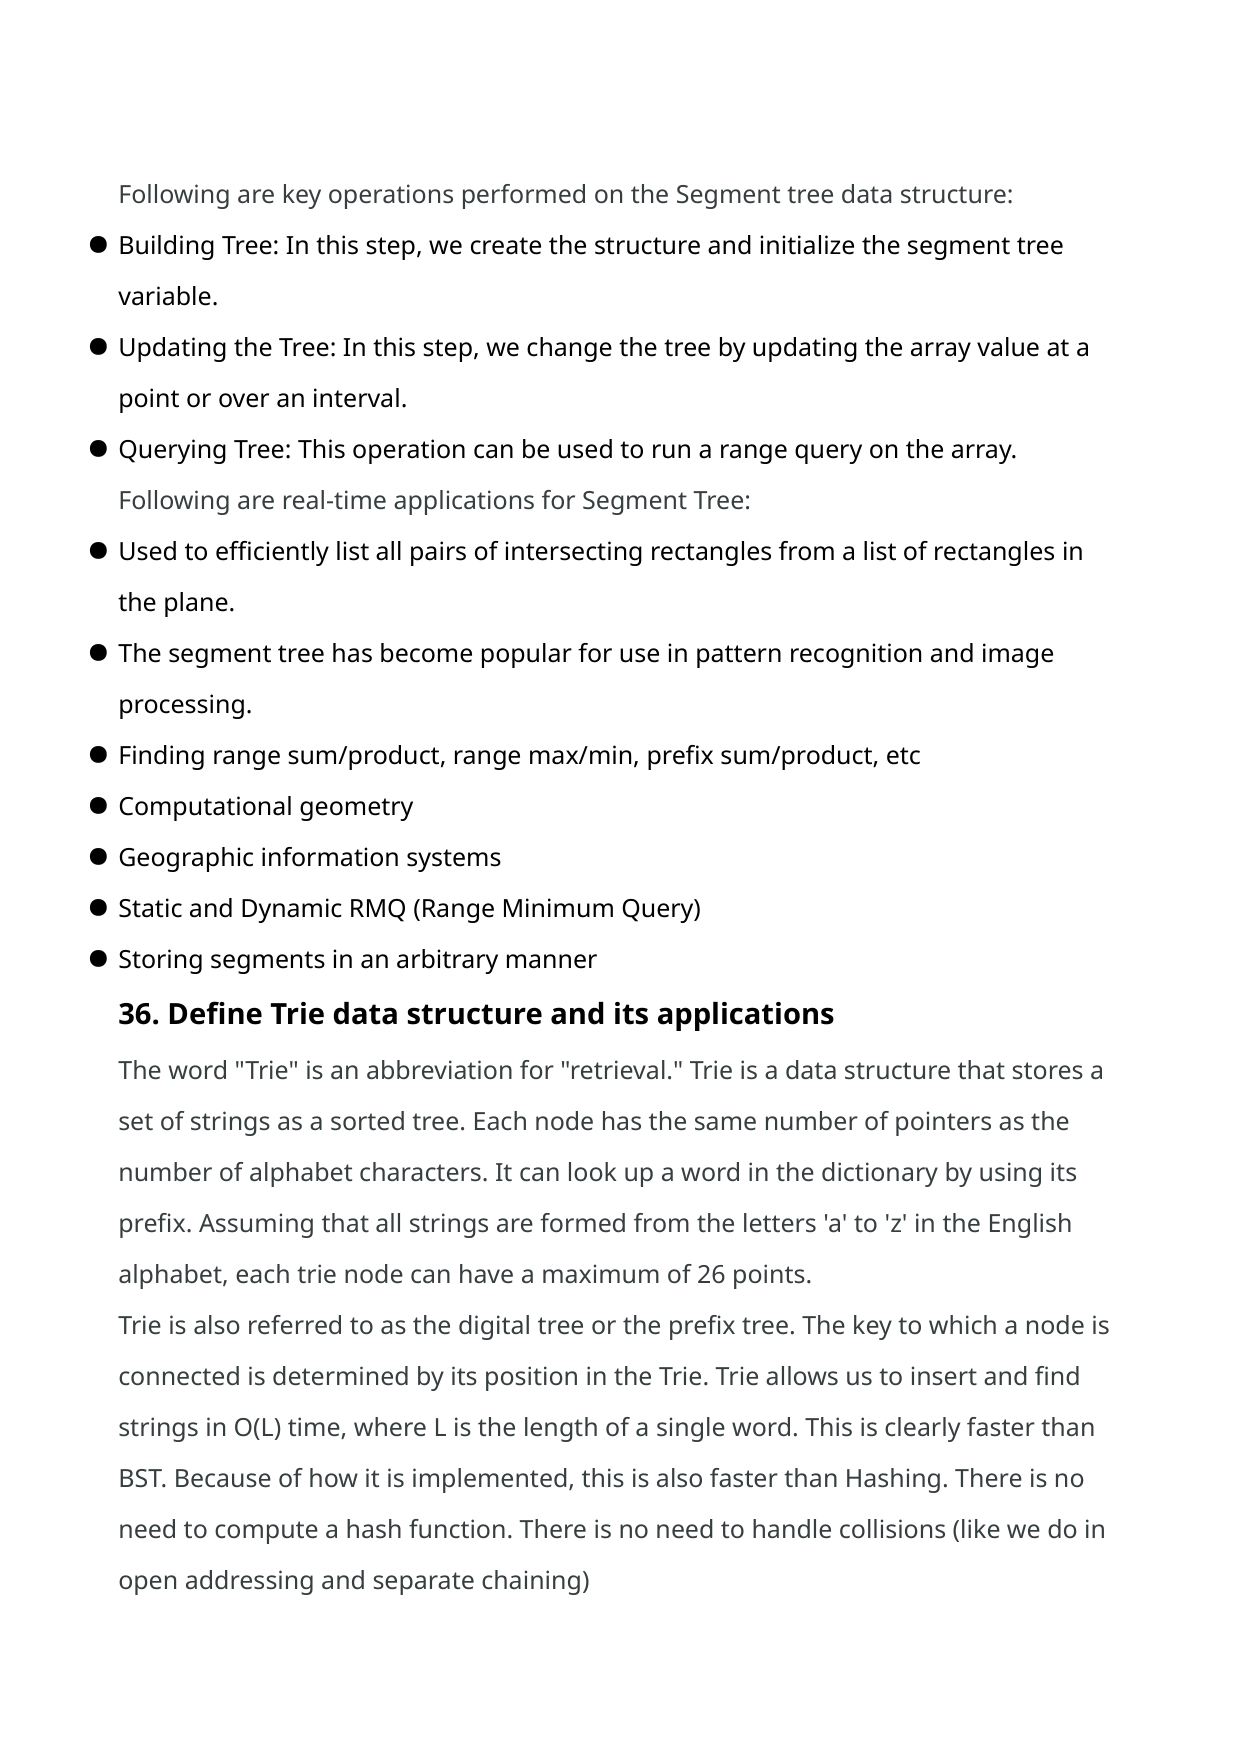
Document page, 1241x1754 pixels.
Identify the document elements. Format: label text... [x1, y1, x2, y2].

list Updating the Tree: In this step, we change the tree by updating the array value at a point or over an interval. [118, 329, 1122, 414]
list The segment tree has become popular for use in pattern recognition and image processing. [118, 636, 1122, 721]
list Geographic information systems [118, 840, 1122, 874]
text Following are real-time applications for Segment Tree: [118, 483, 1122, 517]
text Trie is also referred to as the digital tree or the prefix tree. The key to which a node is connected is determined by its position in the Trie. Trie allows us to insert and find strings in O(L) time, where L is the length of a single word. This is clearly faster than BST. Because of how it is implemented, this is also faster than Hashing. There is no need to compute a hash function. There is no need to handle collisions (like we do in open addressing and separate chaining) [118, 1308, 1122, 1597]
text The word "Trie" is an abbreviation for "retrieval." Trie is a data structure that stores a set of strings as a sorted tree. Each node has the same number of pointers as the number of alphabet characters. It can look up a word in the dictionary by using its prefix. Assuming that all strings are formed from the letters 'a' to 'z' in the English alphabet, each trie node can have a maximum of 26 points. [118, 1052, 1122, 1291]
list Building Tree: In this step, we create the structure and initialize the segment tree variable. [118, 227, 1122, 312]
text Following are key operations performed on the Segment tree data structure: [118, 176, 1122, 210]
list Computational geometry [118, 789, 1122, 823]
subtitle 36. Define Trie data structure and its applications [118, 993, 1122, 1033]
list Querying Tree: This operation can be used to run a range query on the array. [118, 432, 1122, 466]
list Finding range sum/product, range max/min, prefix sum/product, etc [118, 738, 1122, 772]
list Static and Dynamic RMQ (Range Minimum Query) [118, 891, 1122, 925]
list Storing segments in an arbitrary manner [118, 942, 1122, 976]
list Used to efficiently list all pairs of intersecting rectangles from a list of rectangles in the plane. [118, 534, 1122, 619]
